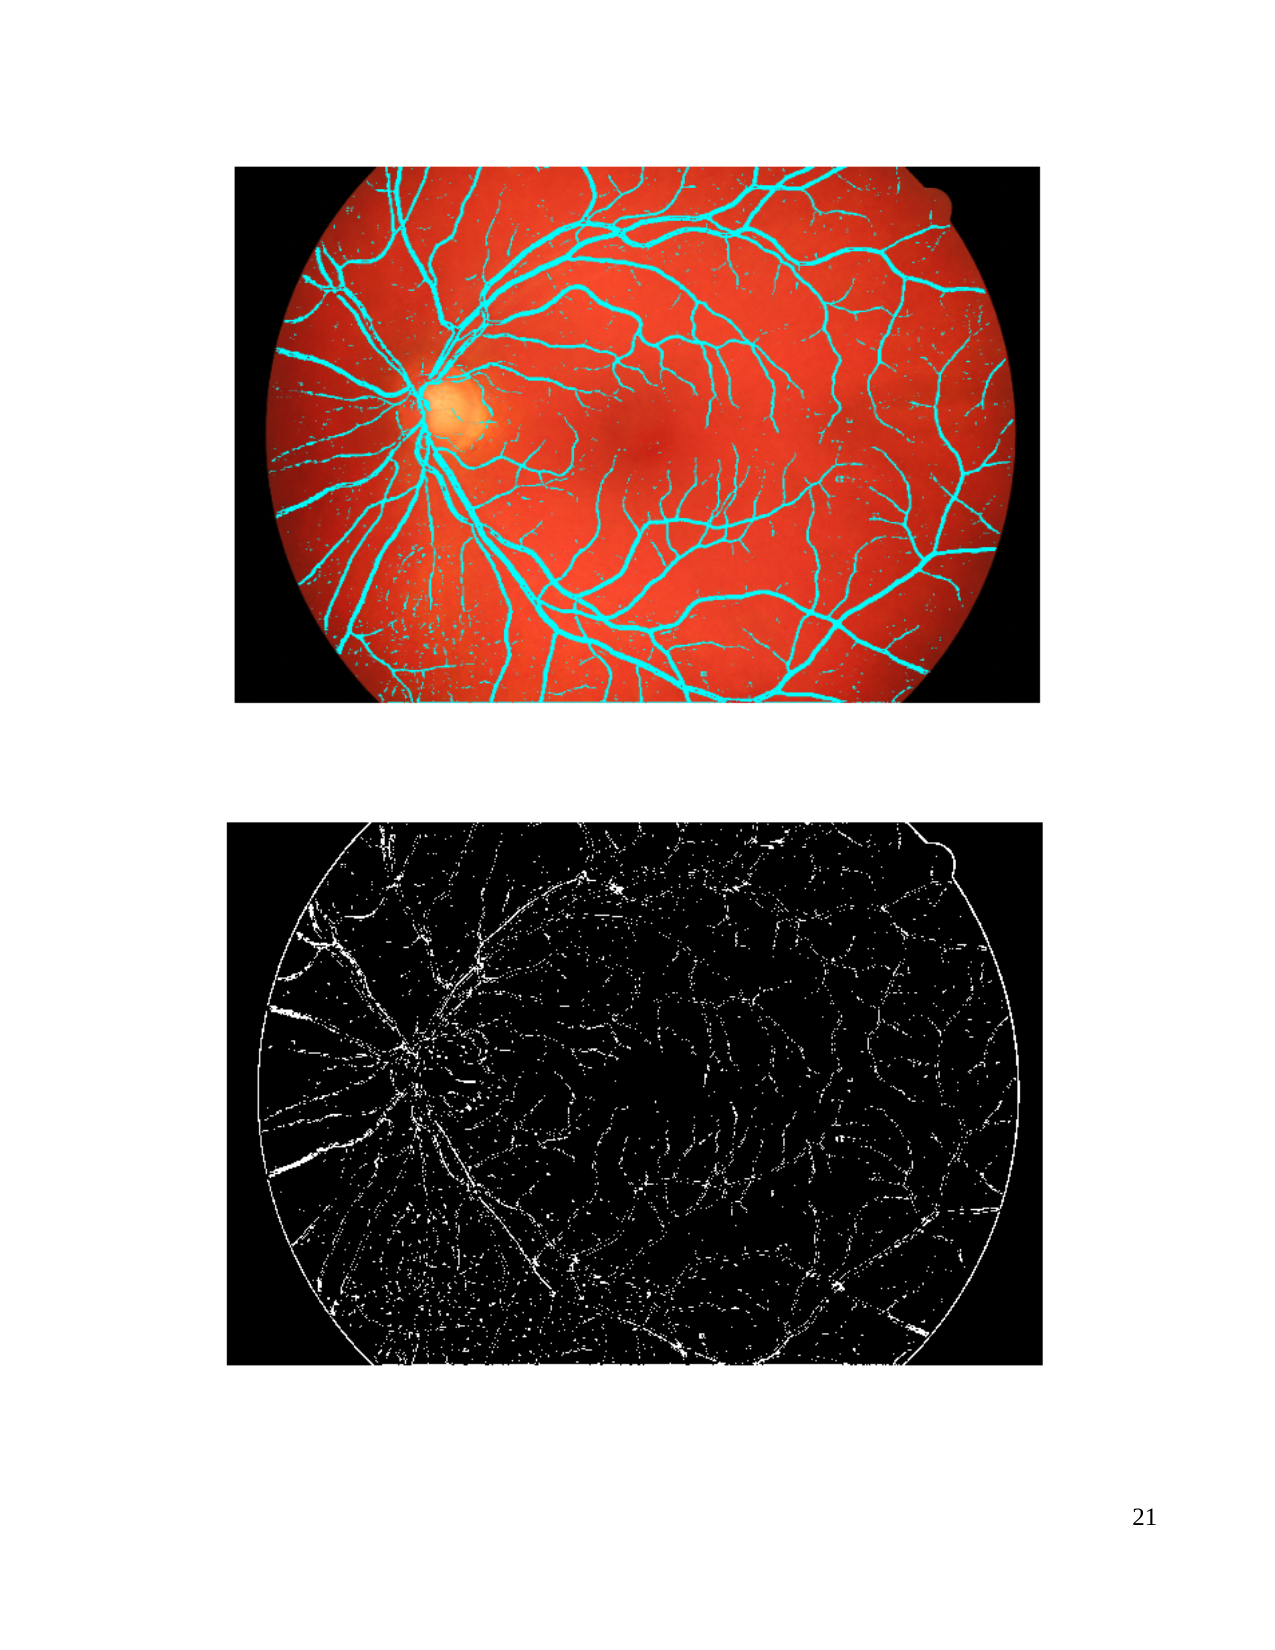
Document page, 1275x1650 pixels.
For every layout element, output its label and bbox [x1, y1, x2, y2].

picture [215, 118, 1060, 752]
picture [207, 773, 1063, 1415]
